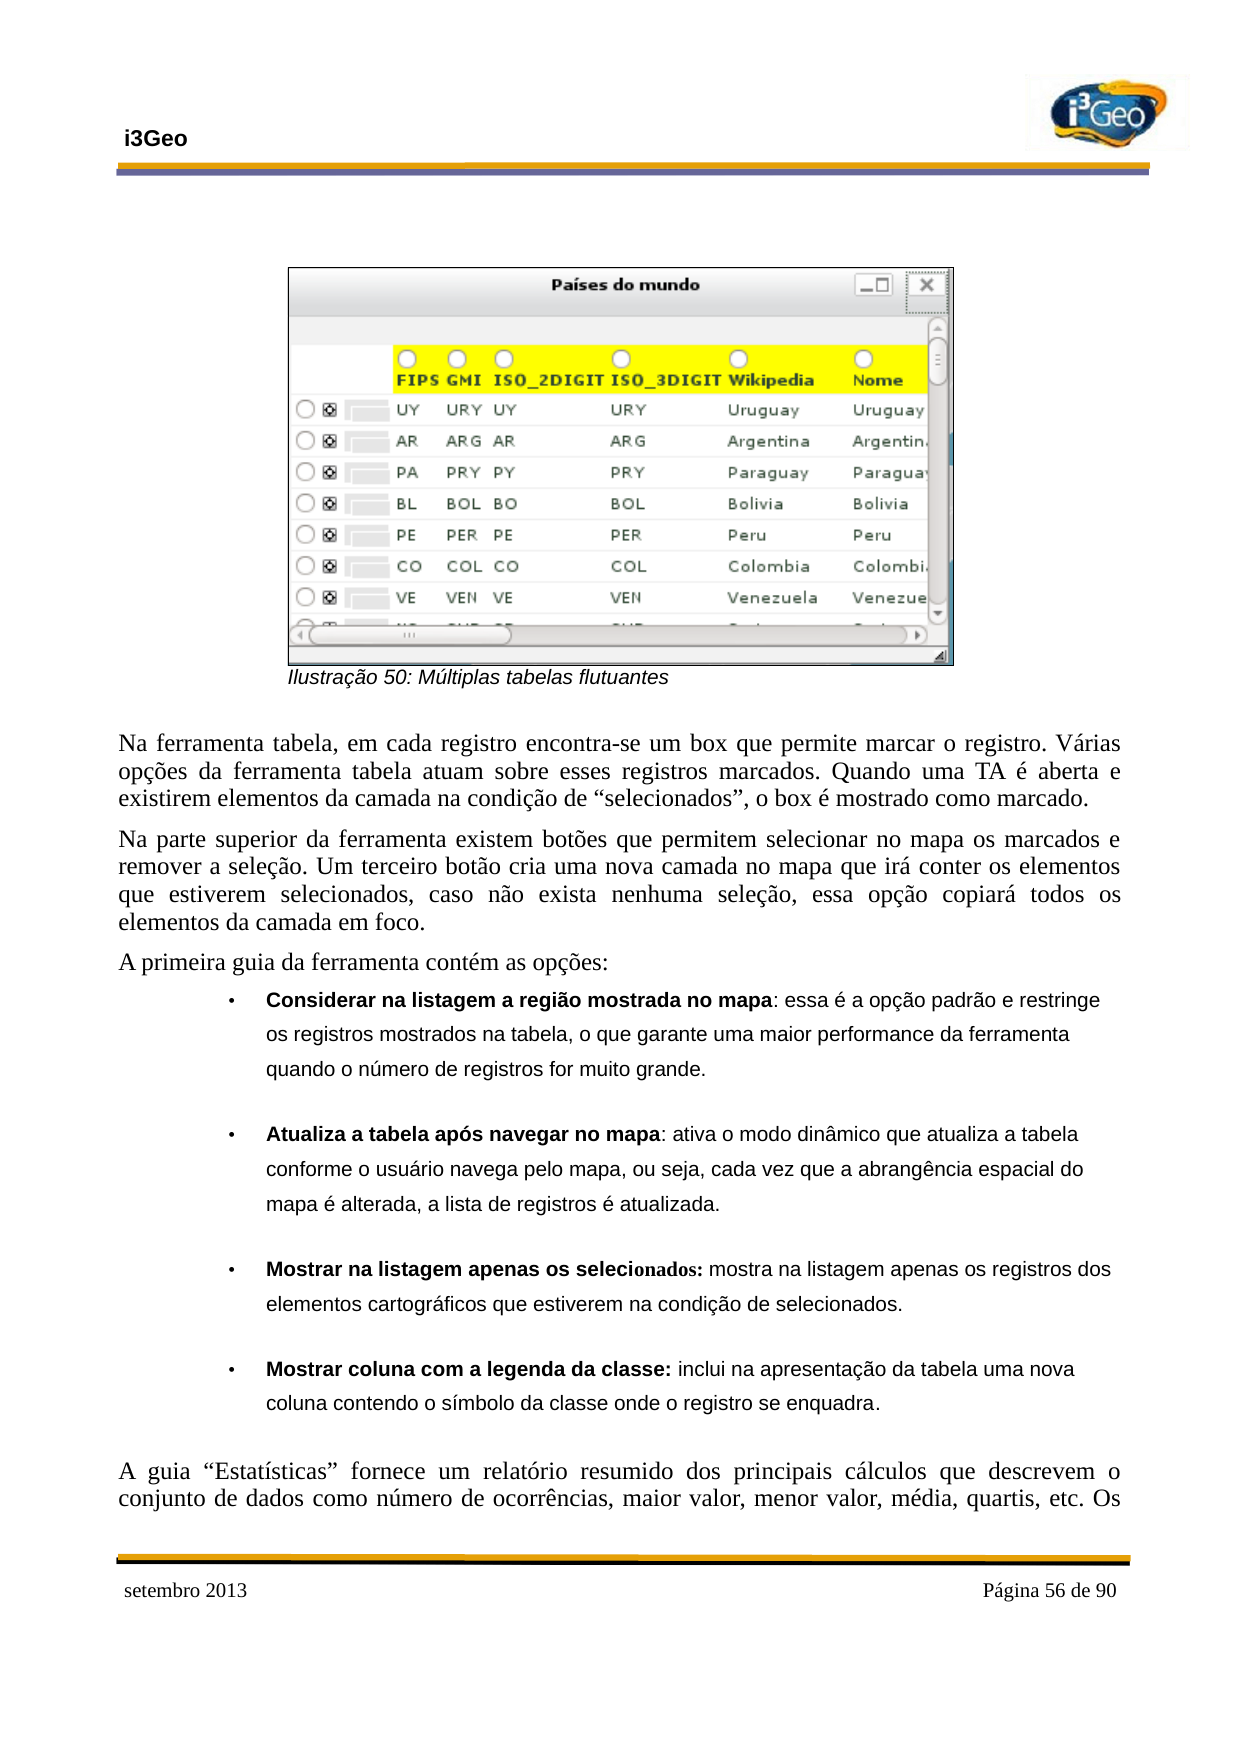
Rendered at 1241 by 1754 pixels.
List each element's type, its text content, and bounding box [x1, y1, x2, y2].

list Considerar na listagem a região mostrada no mapa: essa é a opção padrão e restringe os registros mostrados na tabela, o que garante uma maior performance da ferramenta quando o número de registros for muito grande. [228, 988, 1122, 1081]
text A primeira guia da ferramenta contém as opções: [118, 948, 1122, 976]
text Ilustração 50: Múltiplas tabelas flutuantes [287, 666, 953, 689]
text Na parte superior da ferramenta existem botões que permitem selecionar no mapa os marcados e remover a seleção. Um terceiro botão cria uma nova camada no mapa que irá conter os elementos que estiverem selecionados, caso não exista nenhuma seleção, essa opção copiará todos os elementos da camada em foco. [118, 825, 1122, 936]
list Mostrar na listagem apenas os selecionados: mostra na listagem apenas os registros dos elementos cartográficos que estiverem na condição de selecionados. [228, 1257, 1122, 1315]
picture [289, 268, 953, 665]
list Atualiza a tabela após navegar no mapa: ativa o modo dinâmico que atualiza a tabela conforme o usuário navega pelo mapa, ou seja, cada vez que a abrangência espacial do mapa é alterada, a lista de registros é atualizada. [228, 1123, 1122, 1216]
picture [1025, 74, 1191, 151]
list Mostrar coluna com a legenda da classe: inclui na apresentação da tabela uma nova coluna contendo o símbolo da classe onde o registro se enquadra. [228, 1357, 1122, 1415]
text A guia “Estatísticas” fornece um relatório resumido dos principais cálculos que descrevem o conjunto de dados como número de ocorrências, maior valor, menor valor, média, quartis, etc. Os [118, 1457, 1122, 1512]
